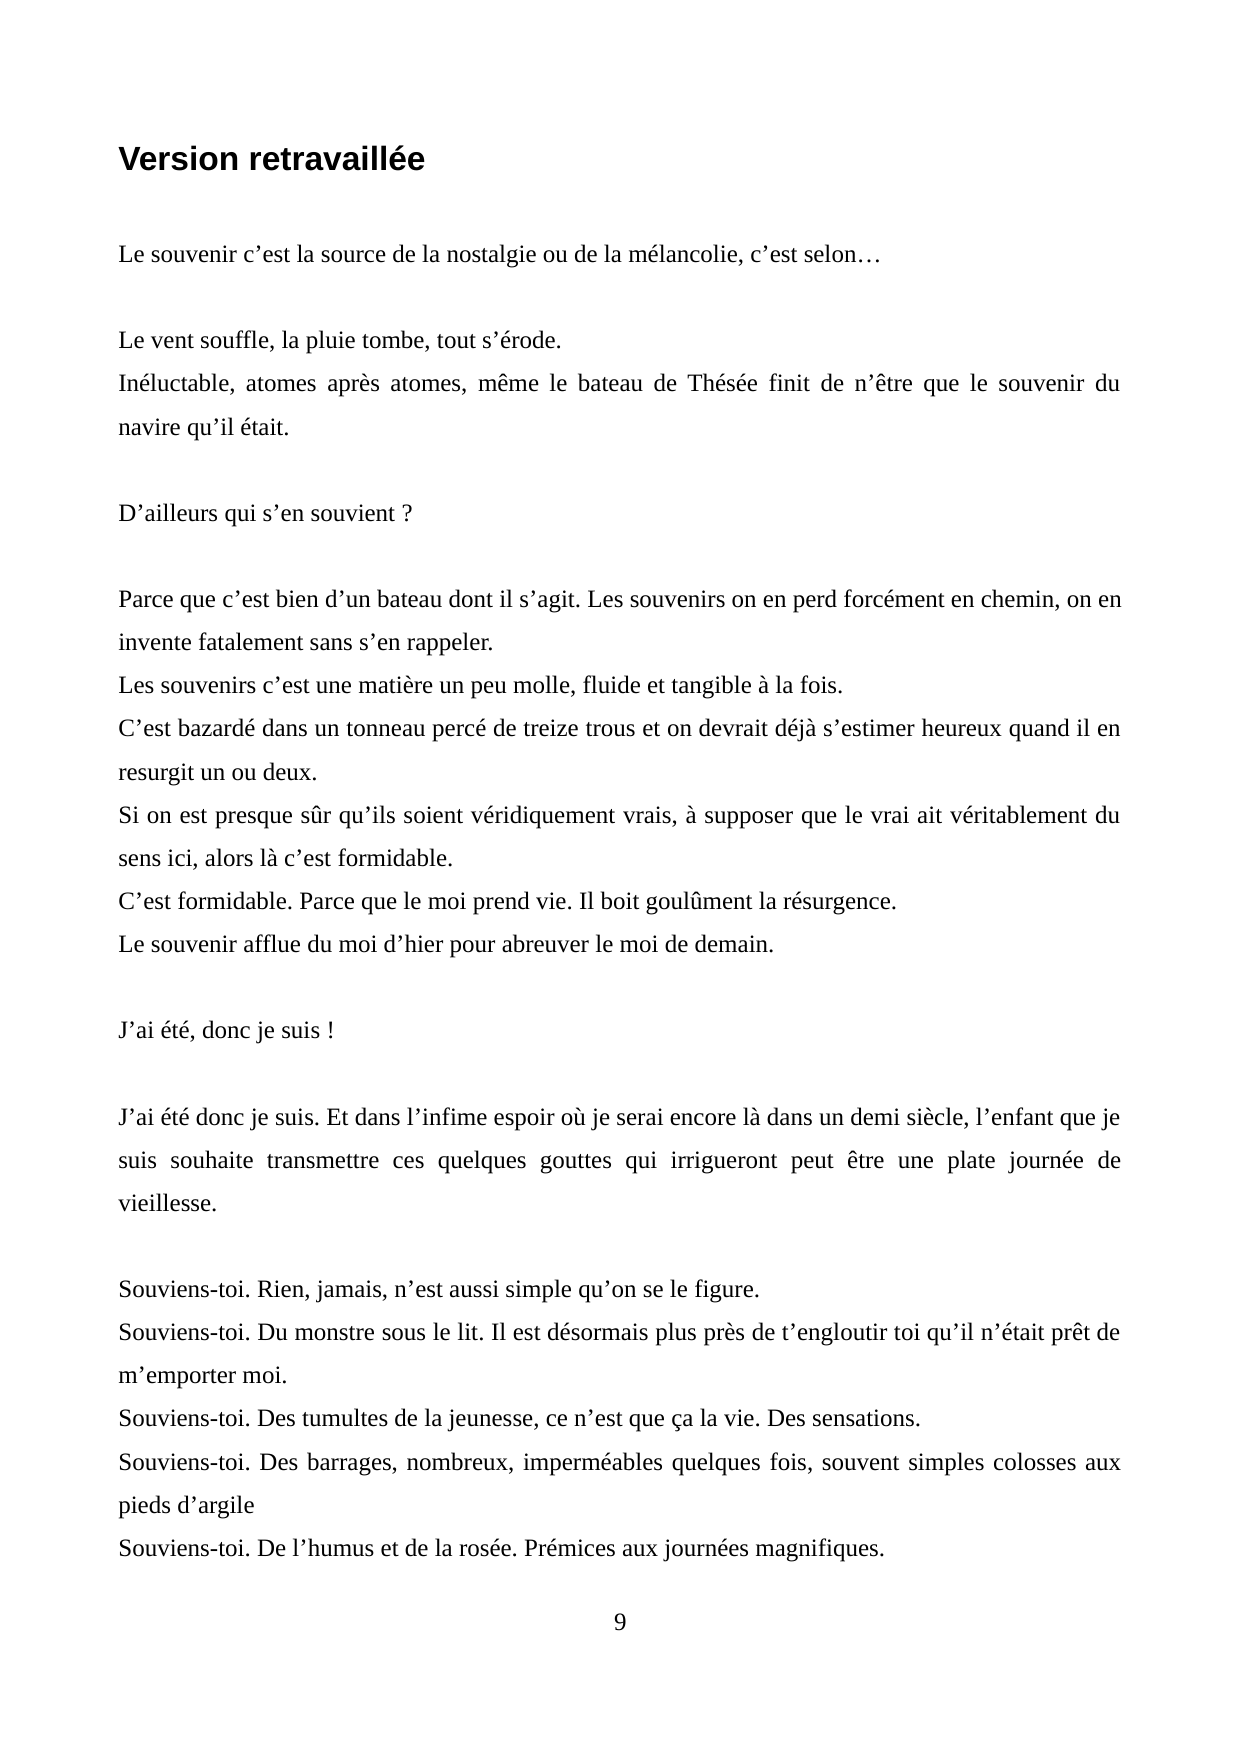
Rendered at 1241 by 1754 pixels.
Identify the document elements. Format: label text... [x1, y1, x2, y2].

text J’ai été, donc je suis ! [118, 1015, 1122, 1044]
text Le vent souffle, la pluie tombe, tout s’érode. [118, 325, 1122, 354]
text C’est bazardé dans un tonneau percé de treize trous et on devrait déjà s’estimer heureux quand il en resurgit un ou deux. [118, 713, 1122, 785]
text Le souvenir afflue du moi d’hier pour abreuver le moi de demain. [118, 929, 1122, 958]
subtitle Version retravaillée [118, 139, 1122, 178]
text Parce que c’est bien d’un bateau dont il s’agit. Les souvenirs on en perd forcément en chemin, on en invente fatalement sans s’en rappeler. [118, 584, 1122, 656]
text D’ailleurs qui s’en souvient ? [118, 498, 1122, 527]
text Si on est presque sûr qu’ils soient véridiquement vrais, à supposer que le vrai ait véritablement du sens ici, alors là c’est formidable. [118, 800, 1122, 872]
text Les souvenirs c’est une matière un peu molle, fluide et tangible à la fois. [118, 670, 1122, 699]
text C’est formidable. Parce que le moi prend vie. Il boit goulûment la résurgence. [118, 886, 1122, 915]
text Souviens-toi. De l’humus et de la rosée. Prémices aux journées magnifiques. [118, 1533, 1122, 1562]
text Souviens-toi. Des tumultes de la jeunesse, ce n’est que ça la vie. Des sensations. [118, 1403, 1122, 1432]
text Souviens-toi. Rien, jamais, n’est aussi simple qu’on se le figure. [118, 1274, 1122, 1303]
text J’ai été donc je suis. Et dans l’infime espoir où je serai encore là dans un demi siècle, l’enfant que je suis souhaite transmettre ces quelques gouttes qui irrigueront peut être une plate journée de vieillesse. [118, 1102, 1122, 1217]
text Le souvenir c’est la source de la nostalgie ou de la mélancolie, c’est selon… [118, 239, 1122, 268]
text Souviens-toi. Du monstre sous le lit. Il est désormais plus près de t’engloutir toi qu’il n’était prêt de m’emporter moi. [118, 1317, 1122, 1389]
text Inéluctable, atomes après atomes, même le bateau de Thésée finit de n’être que le souvenir du navire qu’il était. [118, 368, 1122, 440]
text Souviens-toi. Des barrages, nombreux, imperméables quelques fois, souvent simples colosses aux pieds d’argile [118, 1447, 1122, 1518]
